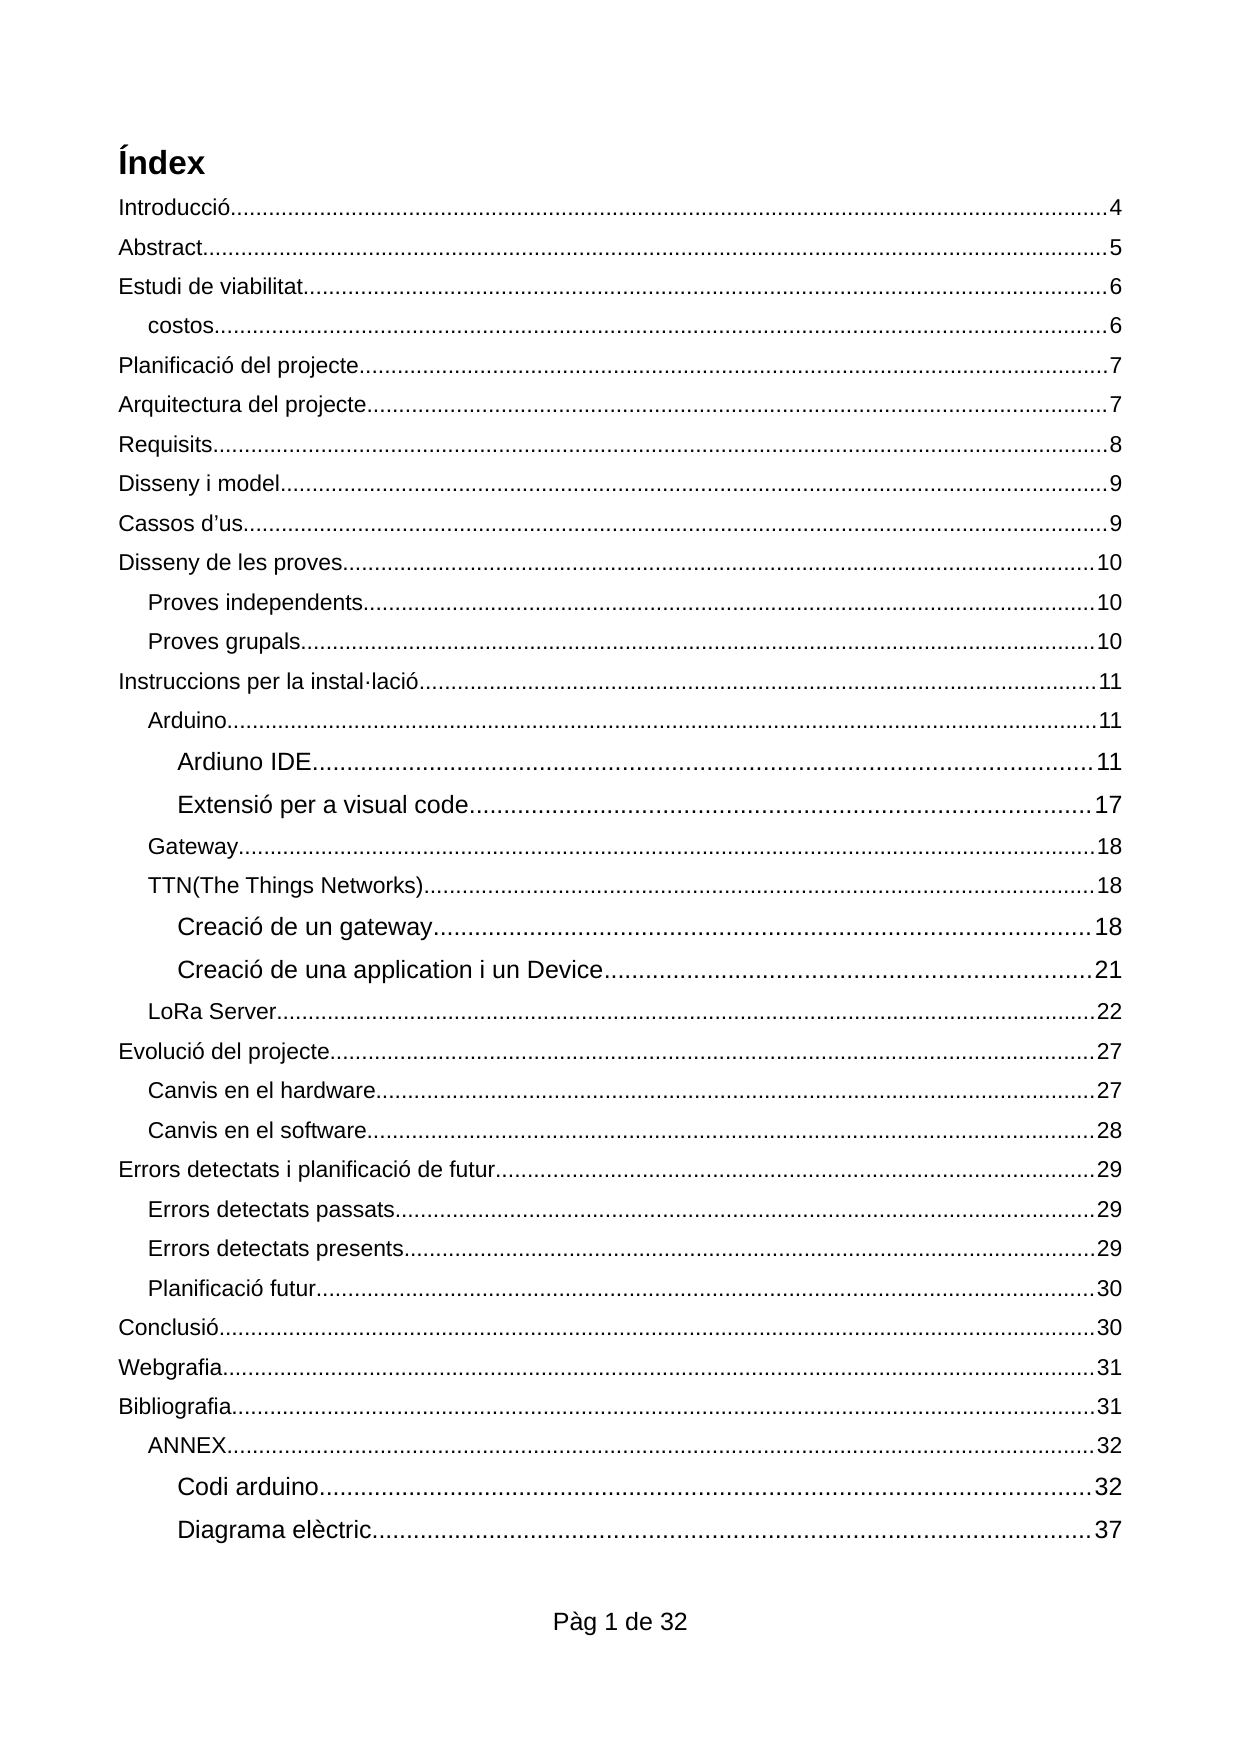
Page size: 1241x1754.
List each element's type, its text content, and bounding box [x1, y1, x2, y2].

text Extensió per a visual code 17 [177, 790, 1122, 819]
text Instruccions per la instal·lació 11 [118, 668, 1122, 694]
text Arquitectura del projecte 7 [118, 391, 1122, 418]
text Canvis en el software 28 [148, 1117, 1122, 1143]
text Bibliografia 31 [118, 1393, 1122, 1419]
text Proves independents 10 [148, 589, 1122, 615]
text Gateway 18 [148, 833, 1122, 859]
text Estudi de viabilitat 6 [118, 273, 1122, 299]
text Proves grupals 10 [148, 628, 1122, 655]
text Diagrama elèctric 37 [177, 1515, 1122, 1544]
text Disseny de les proves 10 [118, 549, 1122, 576]
text Evolució del projecte 27 [118, 1038, 1122, 1064]
text Creació de una application i un Device 21 [177, 955, 1122, 984]
text LoRa Server 22 [148, 998, 1122, 1024]
text Abstract 5 [118, 233, 1122, 260]
text Disseny i model 9 [118, 470, 1122, 497]
text Introducció 4 [118, 194, 1122, 220]
text Arduino 11 [148, 707, 1122, 734]
text costos 6 [148, 312, 1122, 339]
text ANNEX 32 [148, 1432, 1122, 1459]
text TTN(The Things Networks) 18 [148, 872, 1122, 899]
text Webgrafia 31 [118, 1353, 1122, 1380]
text Ardiuno IDE 11 [177, 747, 1122, 776]
subtitle Índex [118, 143, 1122, 182]
text Creació de un gateway 18 [177, 912, 1122, 941]
text Planificació futur 30 [148, 1274, 1122, 1301]
text Errors detectats passats 29 [148, 1196, 1122, 1222]
text Conclusió 30 [118, 1314, 1122, 1340]
text Cassos d’us 9 [118, 510, 1122, 536]
text Codi arduino 32 [177, 1472, 1122, 1501]
text Errors detectats presents 29 [148, 1235, 1122, 1261]
text Canvis en el hardware 27 [148, 1077, 1122, 1103]
text Errors detectats i planificació de futur 29 [118, 1156, 1122, 1182]
text Planificació del projecte 7 [118, 352, 1122, 378]
text Requisits 8 [118, 431, 1122, 457]
